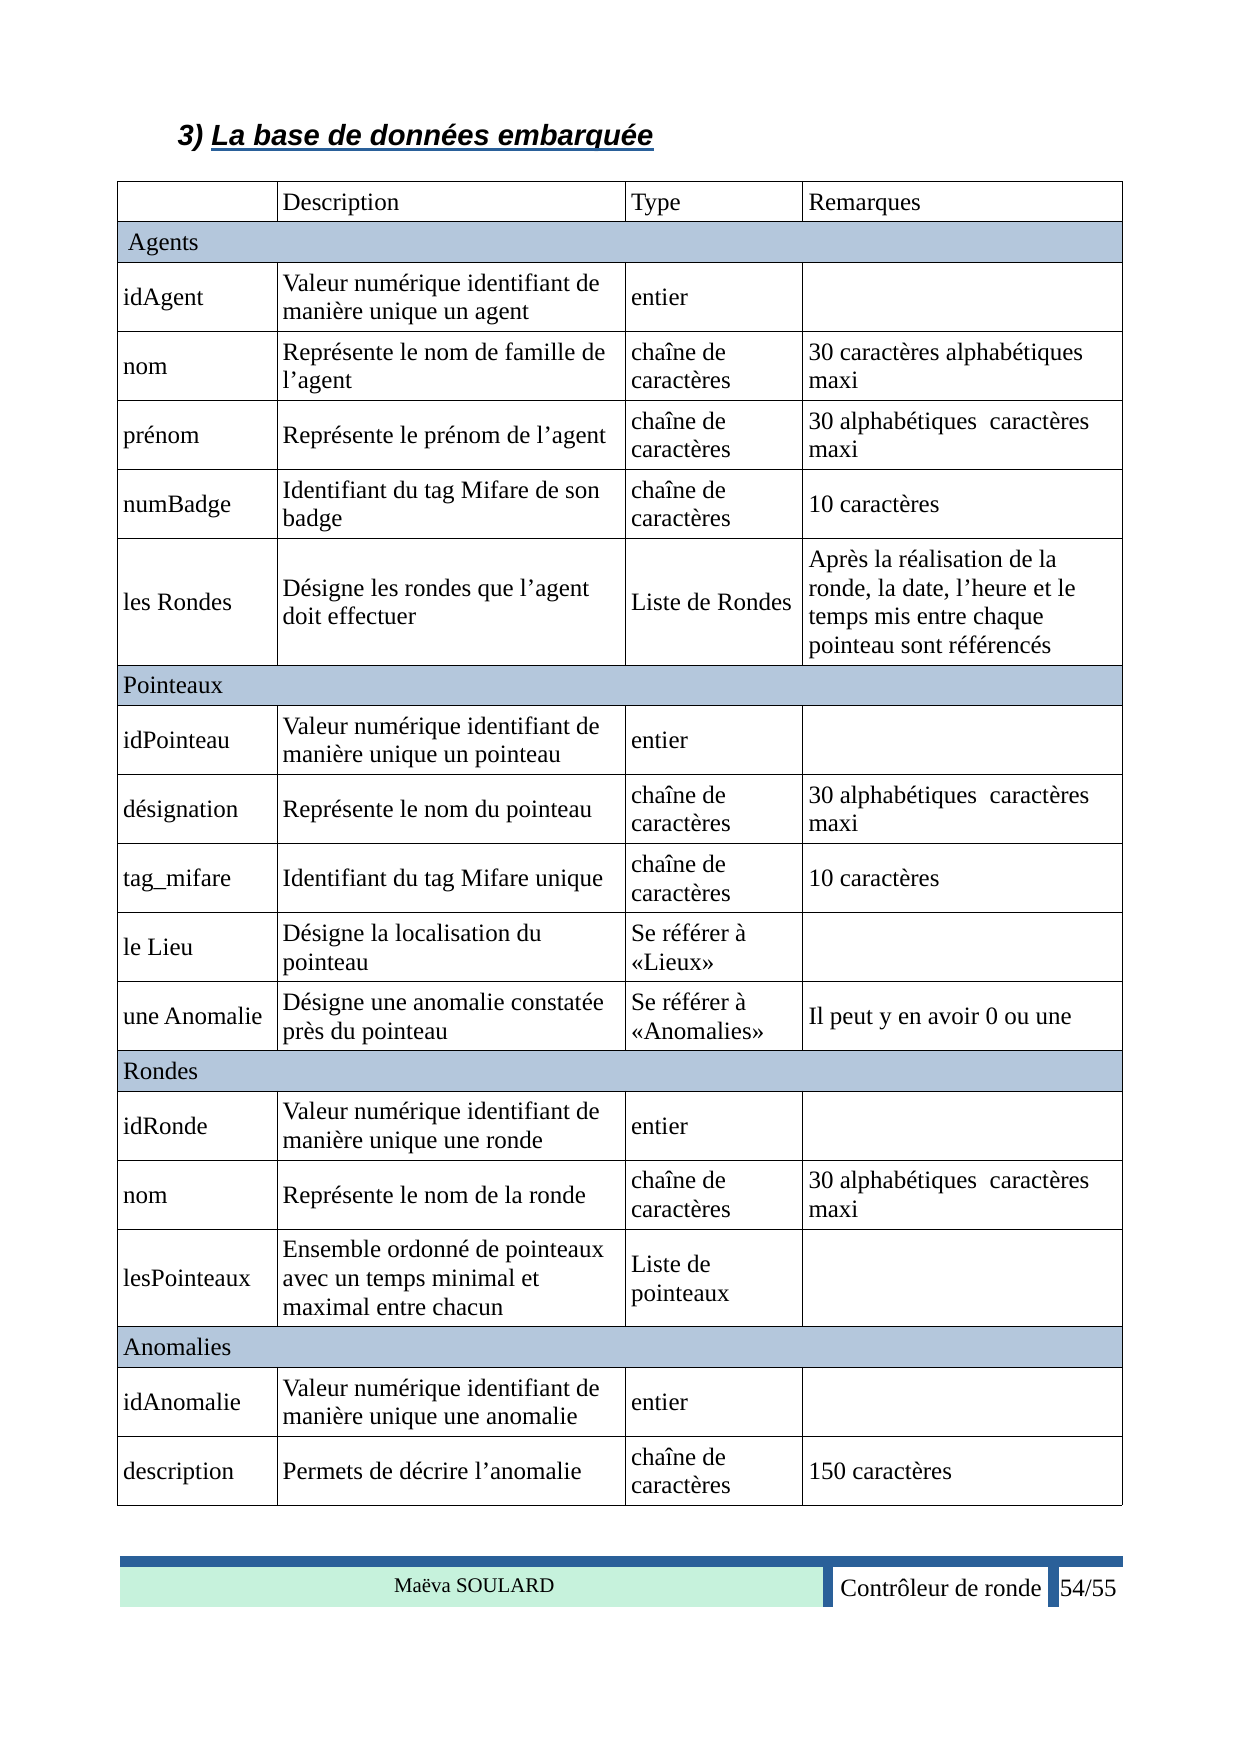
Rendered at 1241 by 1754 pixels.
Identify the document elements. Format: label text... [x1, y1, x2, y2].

table_cell Identifiant du tag Mifare de son badge [278, 470, 625, 538]
table_cell Désigne les rondes que l’agent doit effectuer [278, 539, 625, 664]
table_cell [803, 263, 1122, 331]
table_cell chaîne de caractères [626, 775, 802, 843]
table_cell désignation [118, 775, 277, 843]
table_cell tag_mifare [118, 844, 277, 912]
table_cell chaîne de caractères [626, 332, 802, 400]
table_cell Agents [118, 222, 1122, 262]
table_header [118, 182, 277, 221]
table_cell Identifiant du tag Mifare unique [278, 844, 625, 912]
table_cell Il peut y en avoir 0 ou une [803, 982, 1122, 1050]
table_cell 30 caractères alphabétiques maxi [803, 332, 1122, 400]
table_cell Se référer à «Anomalies» [626, 982, 802, 1050]
table_cell [803, 1368, 1122, 1436]
table_cell chaîne de caractères [626, 401, 802, 469]
table_cell chaîne de caractères [626, 1161, 802, 1229]
table_cell idAnomalie [118, 1368, 277, 1436]
table_cell numBadge [118, 470, 277, 538]
table_cell Valeur numérique identifiant de manière unique un agent [278, 263, 625, 331]
table_cell les Rondes [118, 539, 277, 664]
table_cell chaîne de caractères [626, 844, 802, 912]
table_cell entier [626, 1368, 802, 1436]
table_cell 30 alphabétiques caractères maxi [803, 401, 1122, 469]
table_cell Ensemble ordonné de pointeaux avec un temps minimal et maximal entre chacun [278, 1230, 625, 1326]
table_cell entier [626, 263, 802, 331]
table_cell nom [118, 1161, 277, 1229]
table_cell Pointeaux [118, 666, 1122, 705]
table_cell 10 caractères [803, 844, 1122, 912]
table_header Description [278, 182, 625, 221]
table_cell Permets de décrire l’anomalie [278, 1437, 625, 1505]
table_header Remarques [803, 182, 1122, 221]
table_cell idPointeau [118, 706, 277, 774]
table_cell Liste de Rondes [626, 539, 802, 664]
table_cell Désigne la localisation du pointeau [278, 913, 625, 981]
table_cell nom [118, 332, 277, 400]
table_cell [803, 1230, 1122, 1326]
subtitle La base de données embarquée [118, 118, 1122, 152]
table_cell Valeur numérique identifiant de manière unique une anomalie [278, 1368, 625, 1436]
table_cell prénom [118, 401, 277, 469]
table_cell entier [626, 706, 802, 774]
table_cell [803, 913, 1122, 981]
table_cell Désigne une anomalie constatée près du pointeau [278, 982, 625, 1050]
table_cell Représente le nom de famille de l’agent [278, 332, 625, 400]
table_cell le Lieu [118, 913, 277, 981]
table_cell chaîne de caractères [626, 1437, 802, 1505]
table_cell Représente le nom du pointeau [278, 775, 625, 843]
table_cell Rondes [118, 1051, 1122, 1091]
table_cell Valeur numérique identifiant de manière unique une ronde [278, 1092, 625, 1159]
table_cell une Anomalie [118, 982, 277, 1050]
table_cell Valeur numérique identifiant de manière unique un pointeau [278, 706, 625, 774]
table_cell Représente le nom de la ronde [278, 1161, 625, 1229]
table_cell Après la réalisation de la ronde, la date, l’heure et le temps mis entre chaque pointeau sont référencés [803, 539, 1122, 664]
table_cell Anomalies [118, 1327, 1122, 1367]
table_cell chaîne de caractères [626, 470, 802, 538]
table_cell 30 alphabétiques caractères maxi [803, 1161, 1122, 1229]
table_cell 30 alphabétiques caractères maxi [803, 775, 1122, 843]
table_cell 150 caractères [803, 1437, 1122, 1505]
table_cell 10 caractères [803, 470, 1122, 538]
table_cell [803, 706, 1122, 774]
table_cell lesPointeaux [118, 1230, 277, 1326]
table_cell Représente le prénom de l’agent [278, 401, 625, 469]
table_cell description [118, 1437, 277, 1505]
table_cell idAgent [118, 263, 277, 331]
table_cell Liste de pointeaux [626, 1230, 802, 1326]
table_cell idRonde [118, 1092, 277, 1159]
table_cell Se référer à «Lieux» [626, 913, 802, 981]
table_header Type [626, 182, 802, 221]
table_cell [803, 1092, 1122, 1159]
table_cell entier [626, 1092, 802, 1159]
